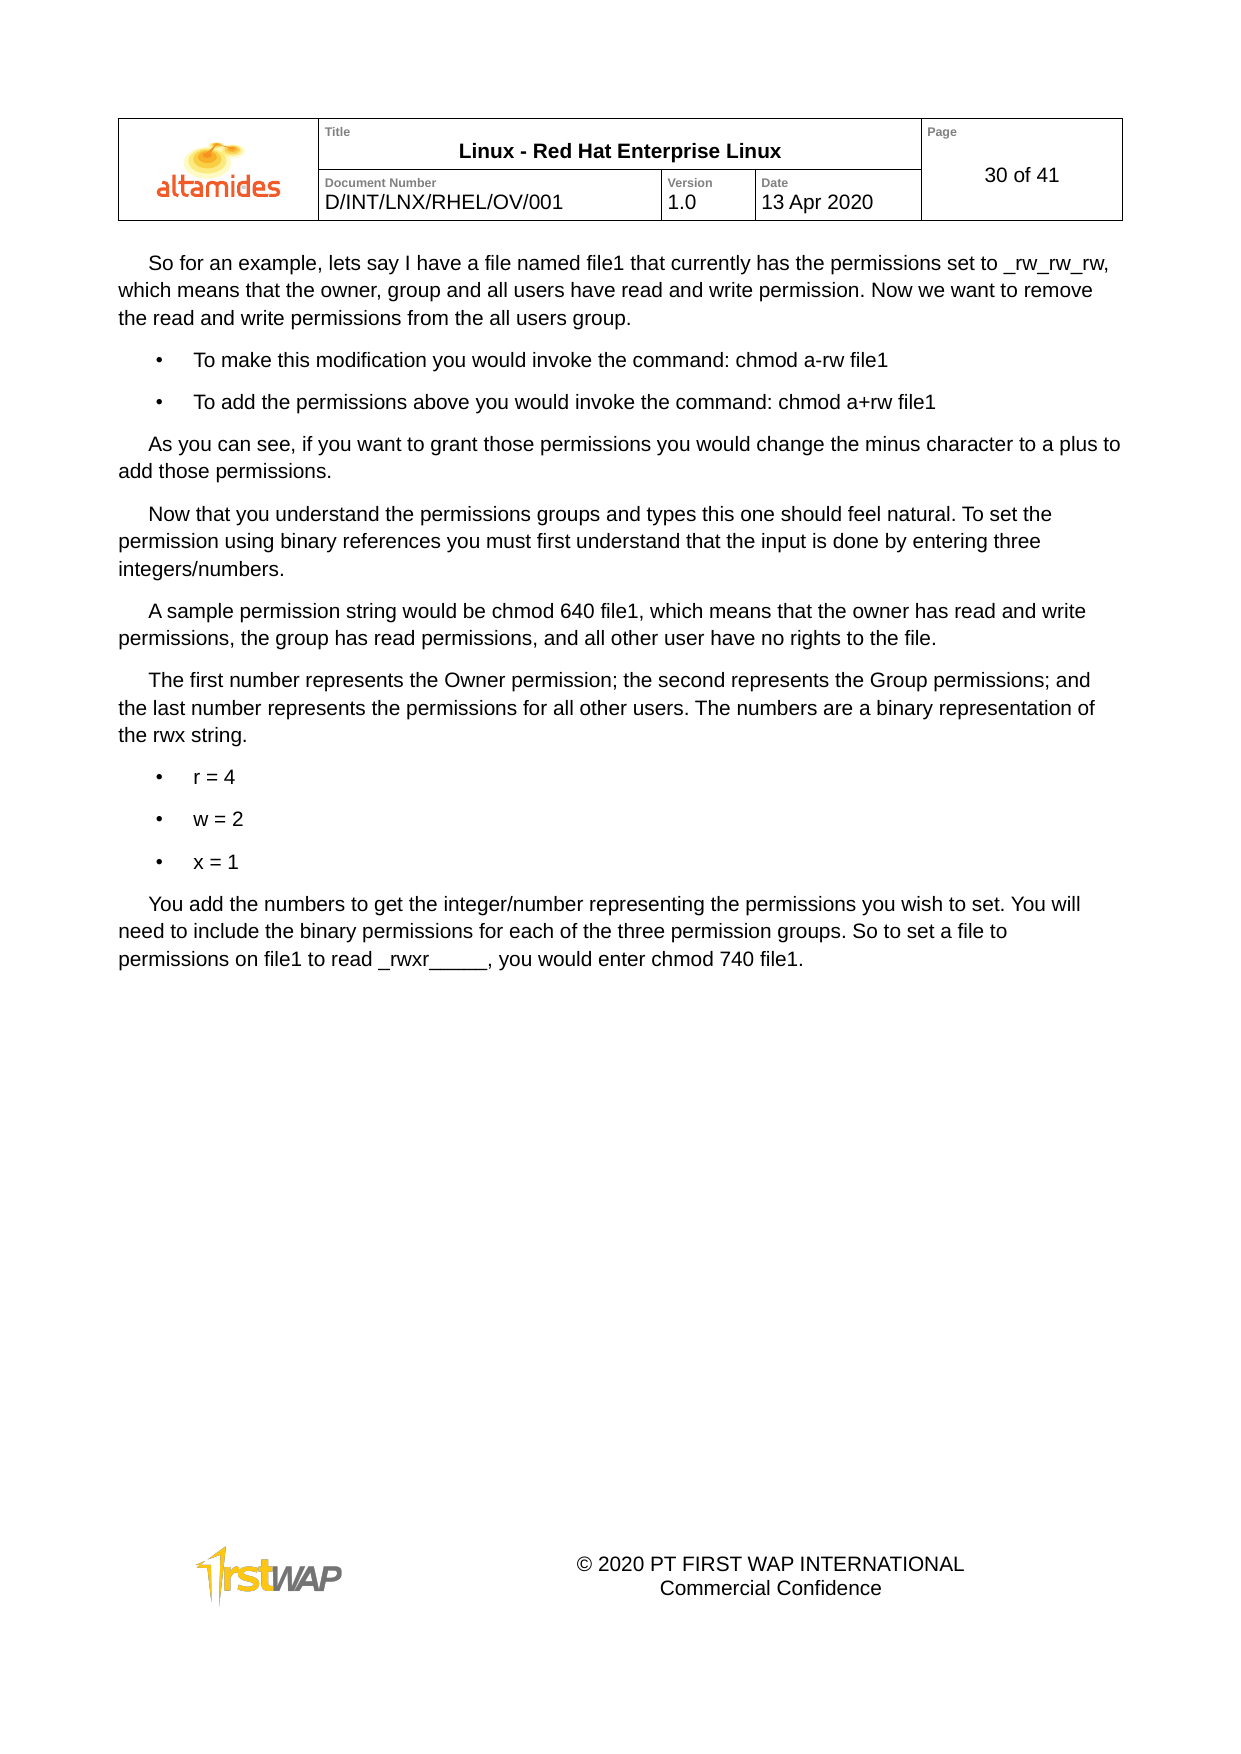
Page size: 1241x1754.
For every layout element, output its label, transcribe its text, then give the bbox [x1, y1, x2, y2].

list w = 2 [156, 807, 1122, 831]
picture [195, 1546, 342, 1607]
list To add the permissions above you would invoke the command: chmod a+rw file1 [156, 389, 1122, 414]
list r = 4 [156, 765, 1122, 789]
list x = 1 [156, 849, 1122, 873]
text So for an example, lets say I have a file named file1 that currently has the permissions set to _rw_rw_rw, which means that the owner, group and all users have read and write permission. Now we want to remove the read and write permissions from the all users group. [118, 250, 1122, 329]
text A sample permission string would be chmod 640 file1, which means that the owner has read and write permissions, the group has read permissions, and all other user have no rights to the file. [118, 598, 1122, 650]
list To make this modification you would invoke the command: chmod a-rw file1 [156, 347, 1122, 371]
text You add the numbers to get the integer/number representing the permissions you wish to set. You will need to include the binary permissions for each of the three permission groups. So to set a file to permissions on file1 to read _rwxr_____, you would enter chmod 740 file1. [118, 892, 1122, 971]
text Now that you understand the permissions groups and types this one should feel natural. To set the permission using binary references you must first understand that the input is done by entering three integers/numbers. [118, 501, 1122, 580]
text The first number represents the Owner permission; the second represents the Group permissions; and the last number represents the permissions for all other users. The numbers are a binary representation of the rwx string. [118, 668, 1122, 747]
text As you can see, if you want to grant those permissions you would change the minus character to a plus to add those permissions. [118, 432, 1122, 483]
